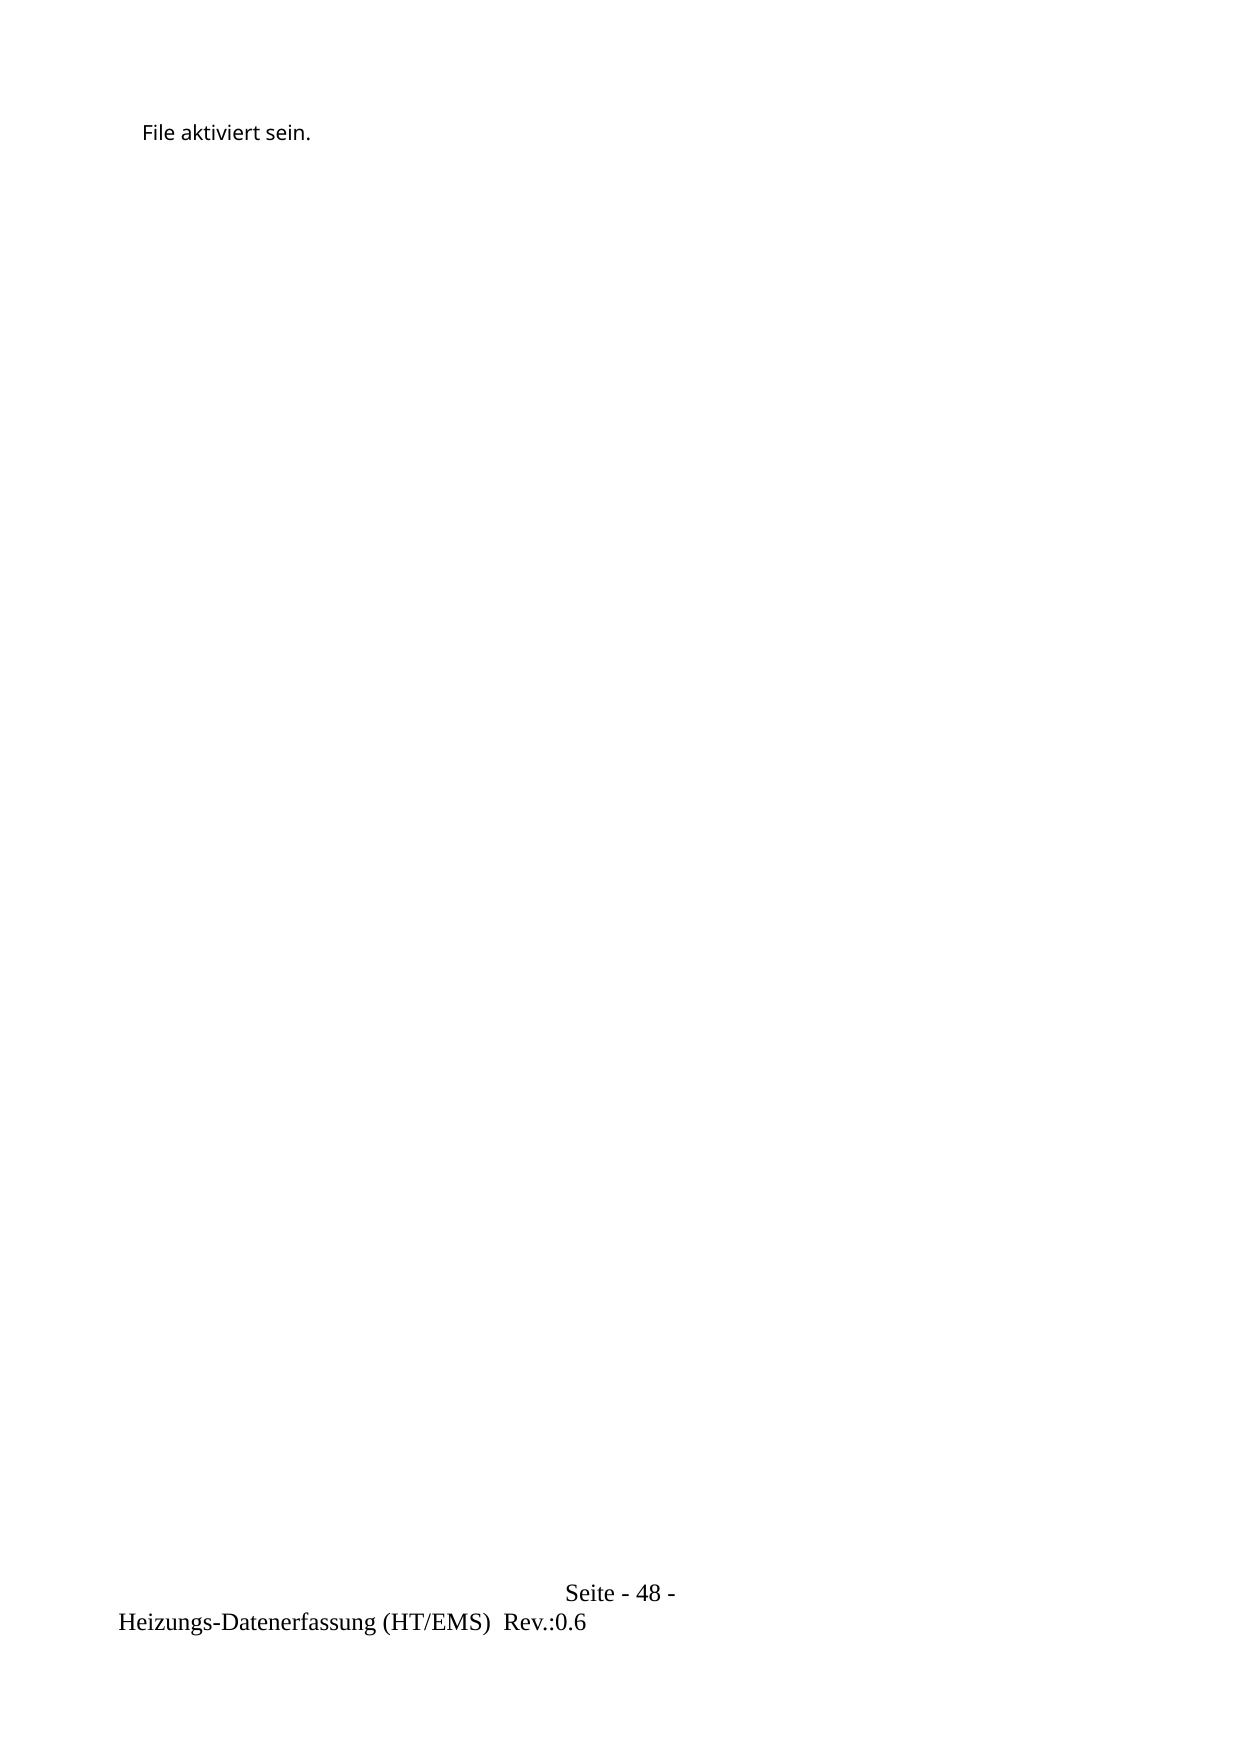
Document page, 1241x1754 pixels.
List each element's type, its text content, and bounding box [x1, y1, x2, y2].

text File aktiviert sein. [142, 118, 1122, 181]
